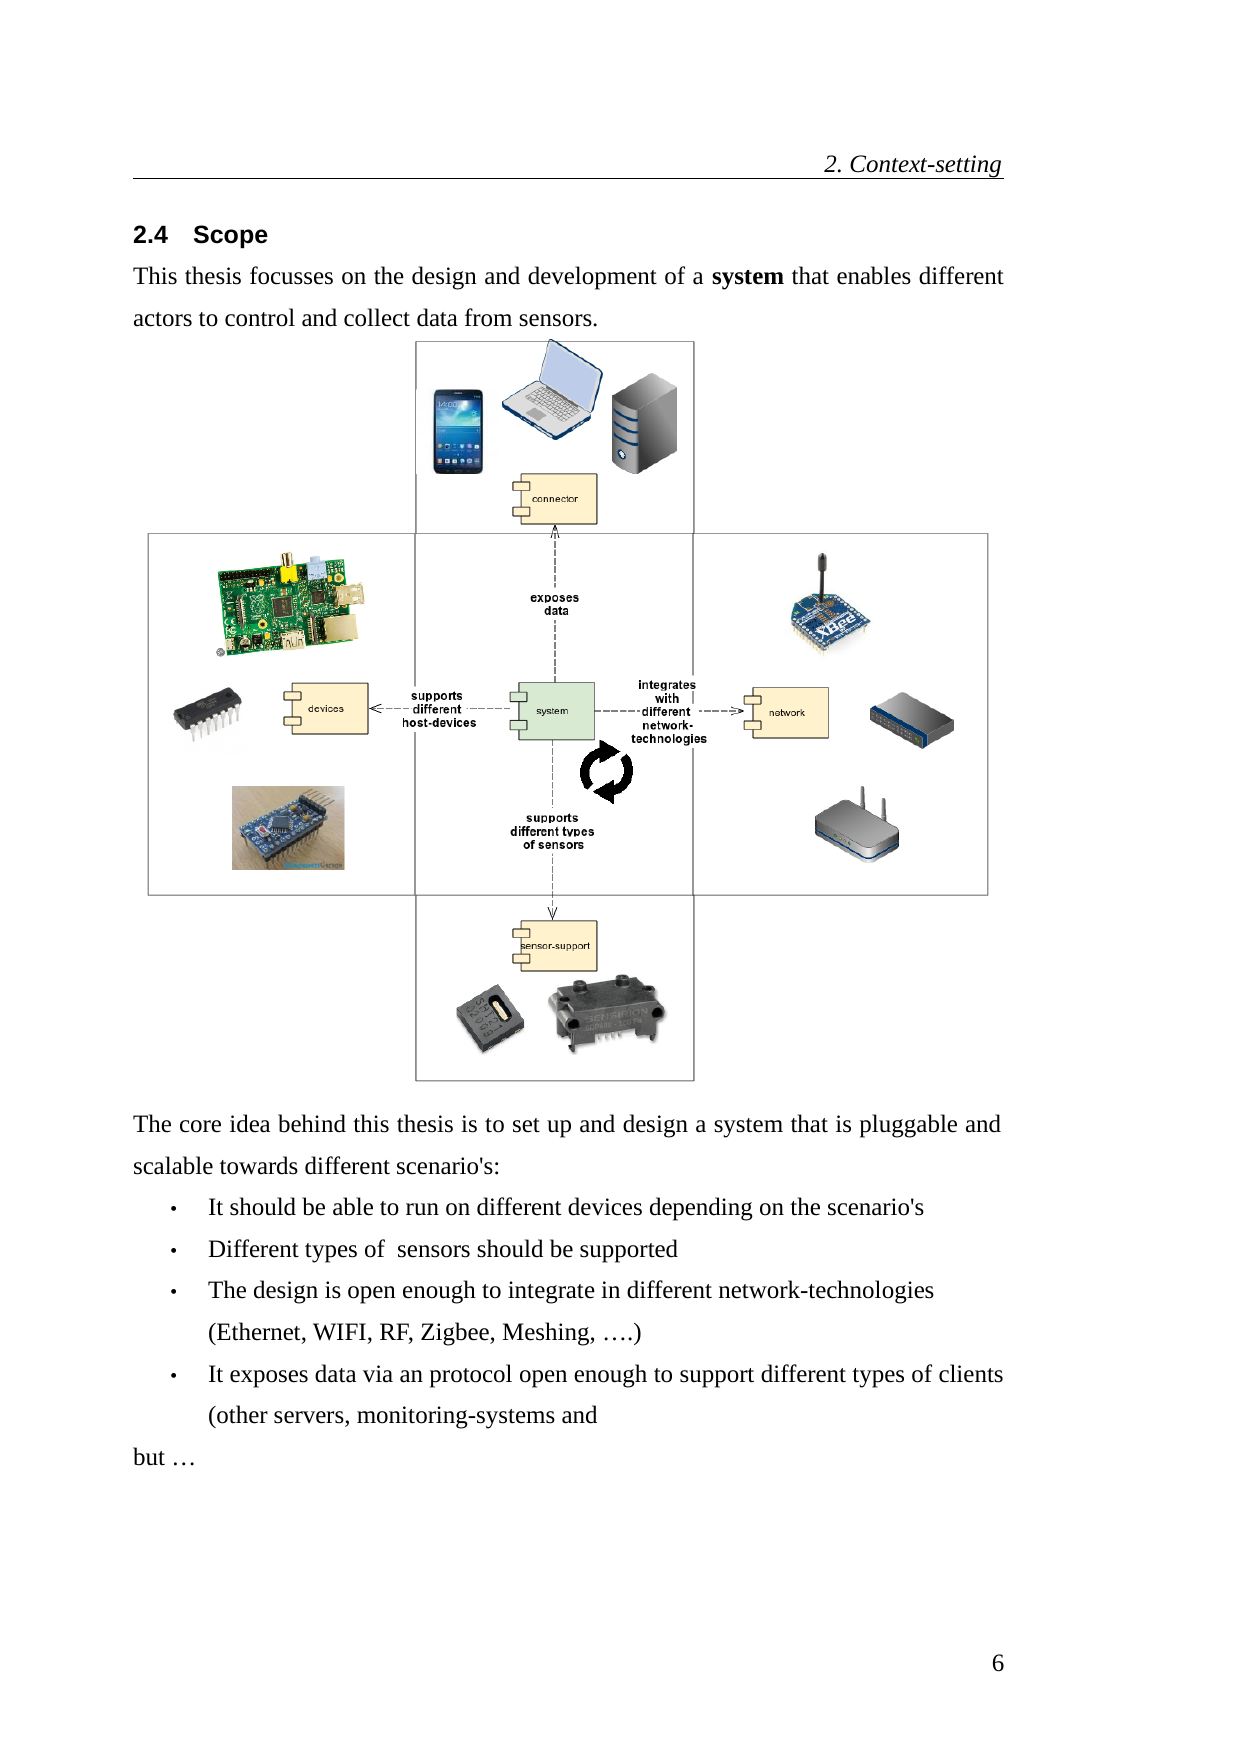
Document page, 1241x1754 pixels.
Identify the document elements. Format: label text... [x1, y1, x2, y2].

list Different types of sensors should be supported [170, 1235, 1004, 1263]
list It should be able to run on different devices depending on the scenario's [170, 1193, 1004, 1221]
text The core idea behind this thesis is to set up and design a system that is pluggable and scalable towards different scenario's: [133, 1097, 1004, 1180]
list but … [133, 1443, 1004, 1471]
text This thesis focusses on the design and development of a system that enables different actors to control and collect data from sensors. [133, 262, 1004, 331]
picture [132, 331, 1004, 1097]
list It exposes data via an protocol open enough to support different types of clients (other servers, monitoring-systems and [170, 1360, 1004, 1429]
list The design is open enough to integrate in different network-technologies (Ethernet, WIFI, RF, Zigbee, Meshing, ….) [170, 1277, 1004, 1346]
subtitle Scope [133, 220, 1004, 248]
